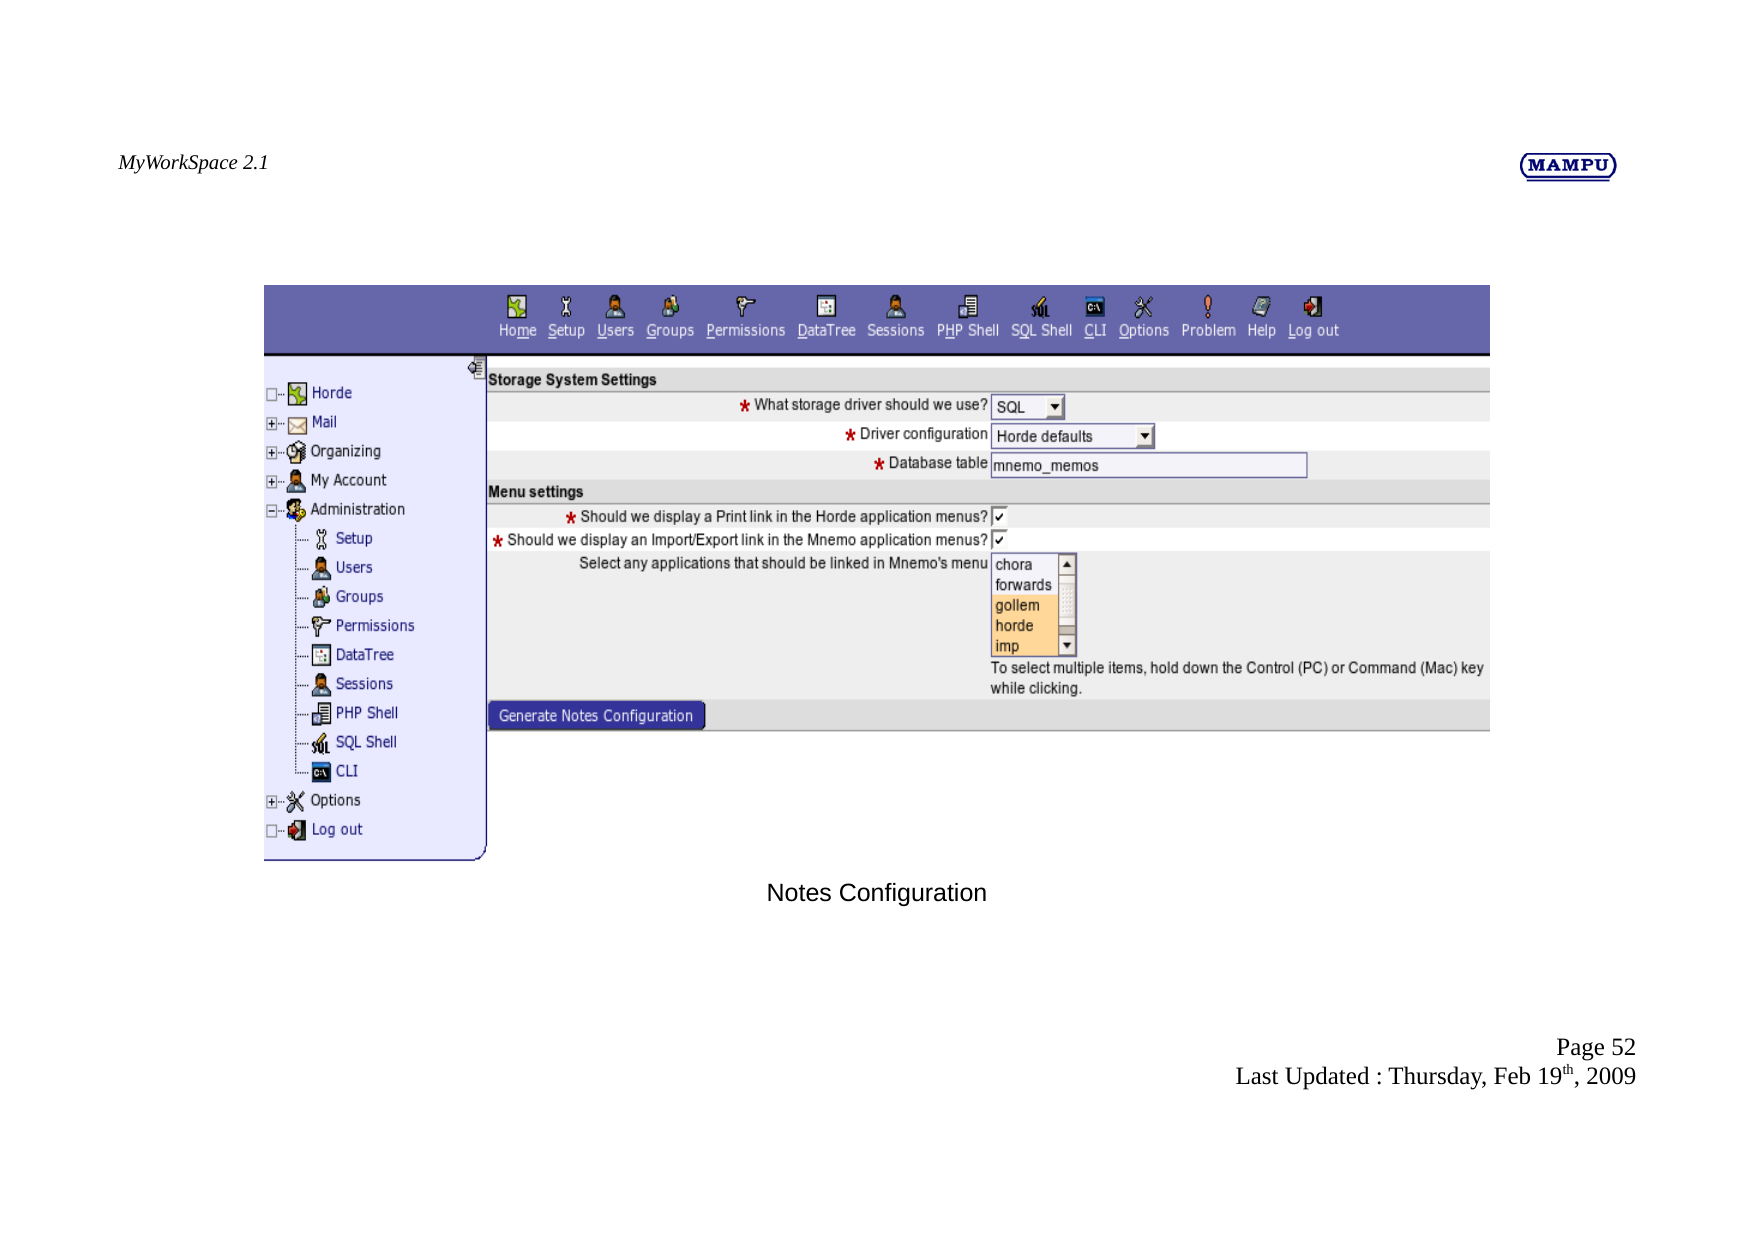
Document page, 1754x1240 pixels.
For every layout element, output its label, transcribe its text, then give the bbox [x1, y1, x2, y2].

picture [1517, 150, 1622, 183]
text Notes Configuration [118, 295, 1636, 907]
picture [264, 285, 1490, 864]
